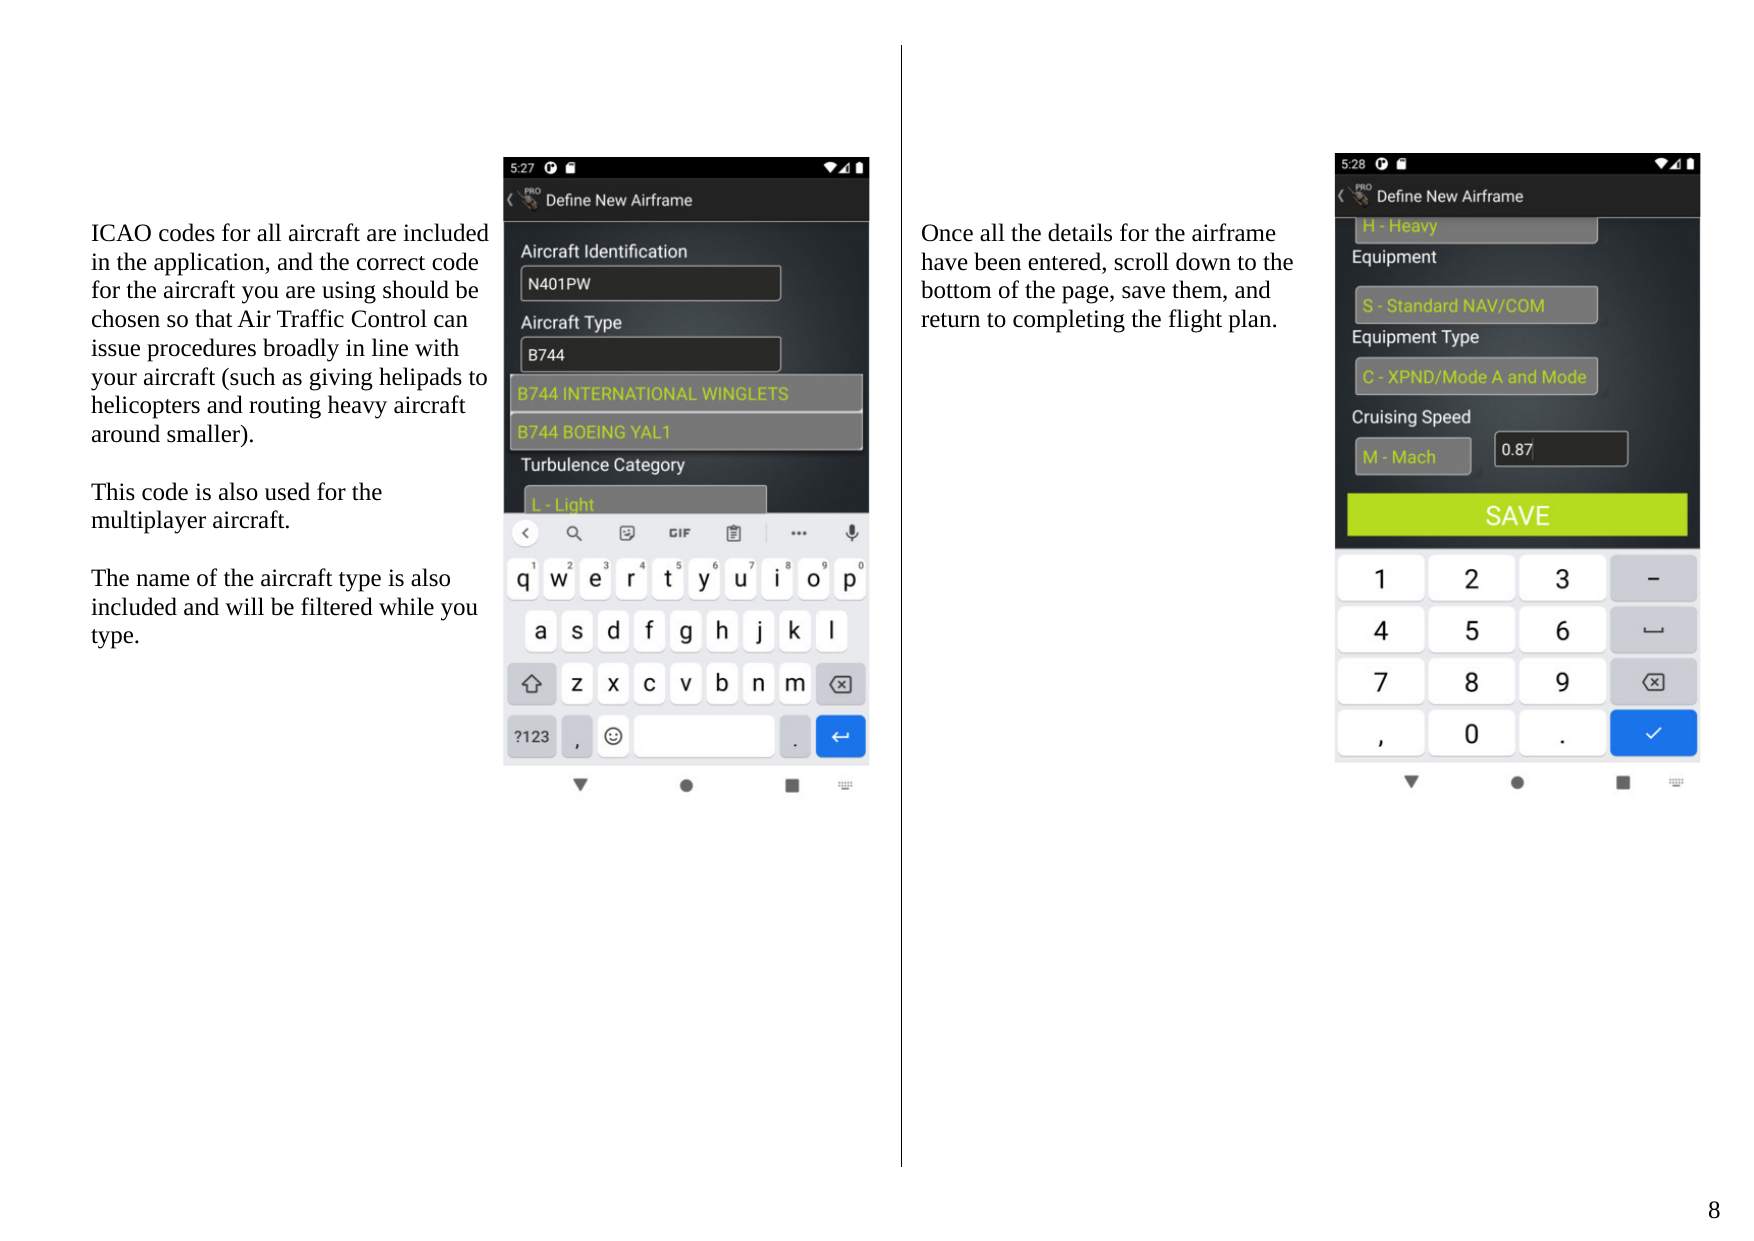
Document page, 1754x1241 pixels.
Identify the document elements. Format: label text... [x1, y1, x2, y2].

text ICAO codes for all aircraft are included in the application, and the correct code for the aircraft you are using should be chosen so that Air Traffic Control can issue procedures broadly in line with your aircraft (such as giving helipads to helicopters and routing heavy aircraft around smaller). [91, 218, 503, 448]
text Once all the details for the airframe have been entered, scroll down to the bottom of the page, save them, and return to completing the flight plan. [921, 218, 1334, 333]
picture [503, 157, 870, 807]
picture [1334, 153, 1701, 804]
text The name of the aircraft type is also included and will be filtered while you type. [91, 563, 503, 649]
text This code is also used for the multiplayer aircraft. [91, 477, 503, 534]
